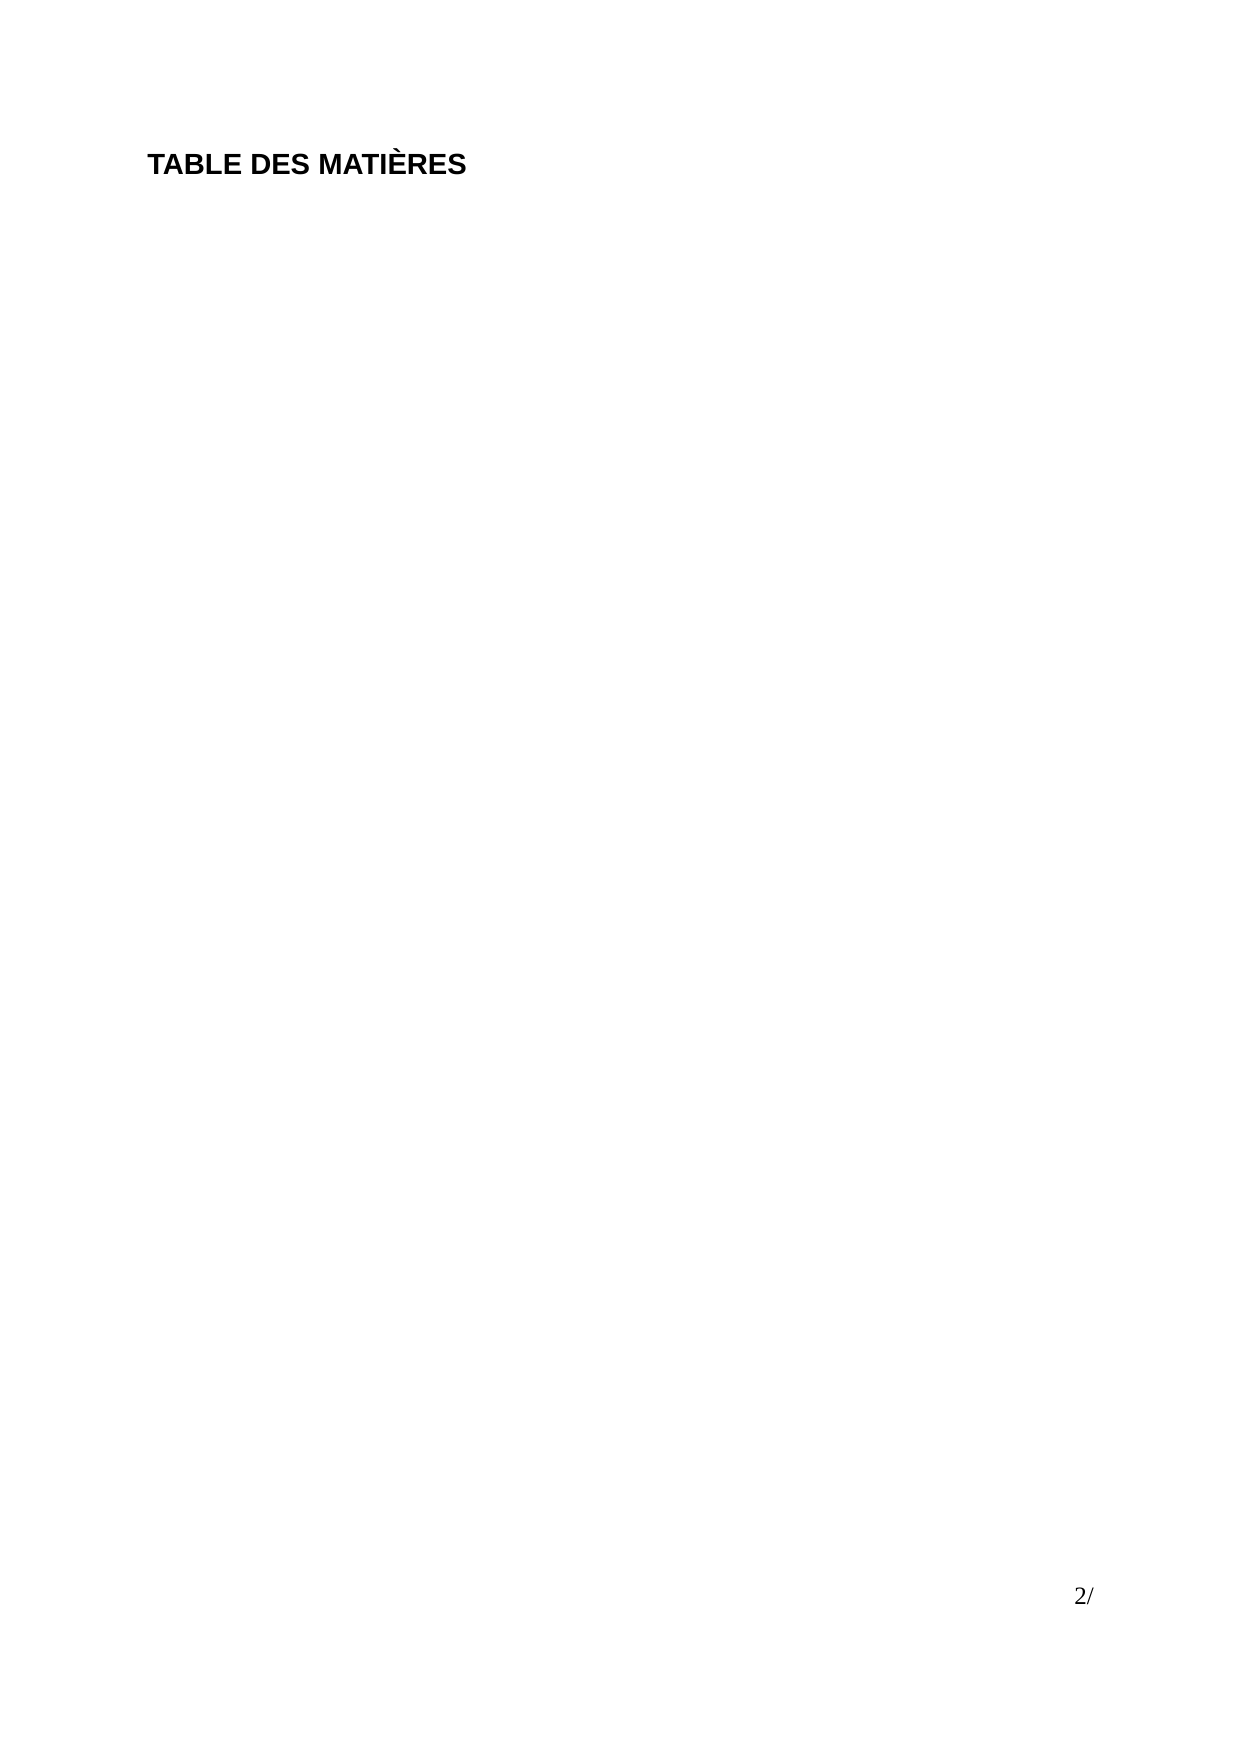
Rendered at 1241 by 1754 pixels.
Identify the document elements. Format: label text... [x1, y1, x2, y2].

text TABLE DES MATIÈRES [147, 147, 1093, 181]
